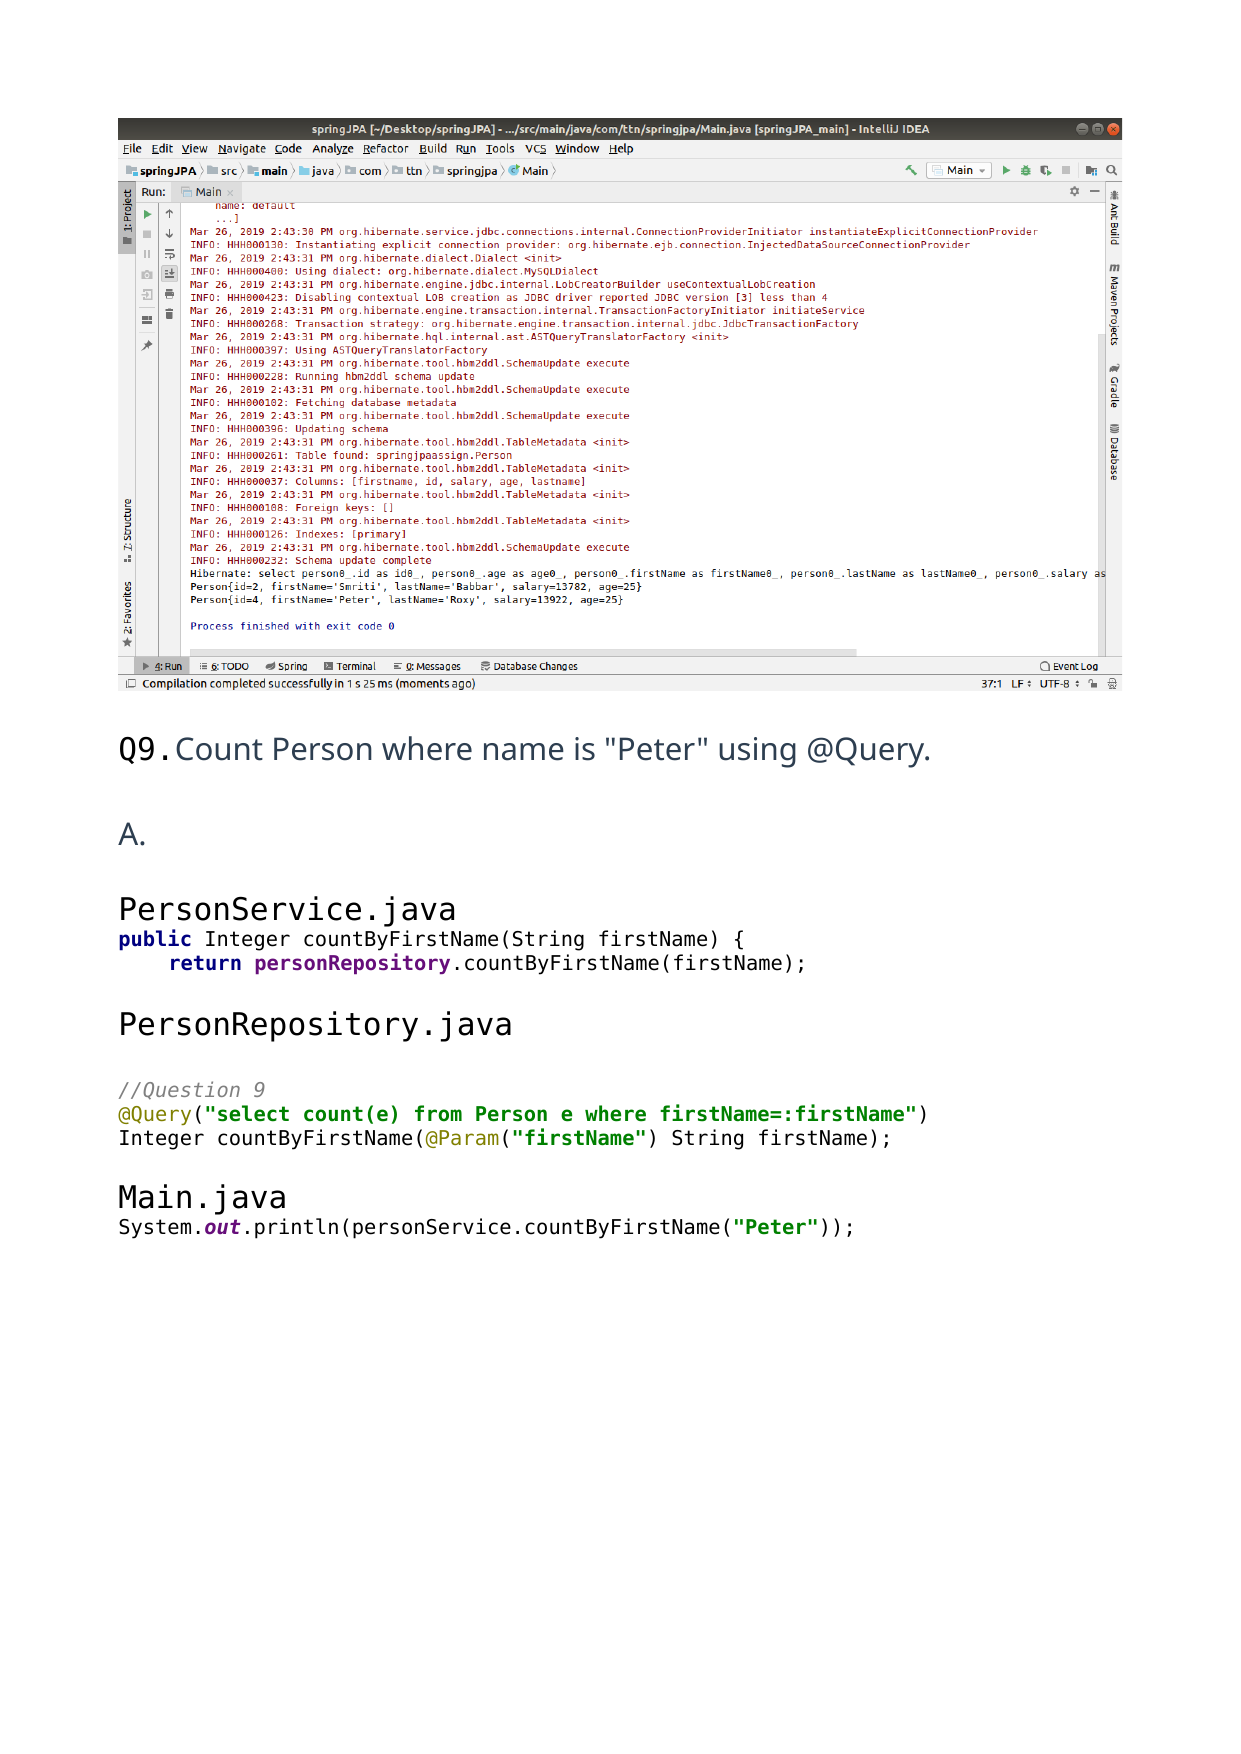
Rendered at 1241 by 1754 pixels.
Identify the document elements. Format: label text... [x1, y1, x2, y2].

text PersonRepository.java [118, 1006, 1122, 1042]
text Q9.Count Person where name is "Peter" using @Query. [118, 727, 1122, 770]
text A. [118, 812, 1122, 855]
text public Integer countByFirstName(String firstName) { [118, 928, 1122, 951]
text //Question 9 [118, 1079, 1122, 1102]
text PersonService.java [118, 891, 1122, 928]
text Main.java [118, 1179, 1122, 1216]
text System.out.println(personService.countByFirstName("Peter")); [118, 1216, 1122, 1239]
text Integer countByFirstName(@Param("firstName") String firstName); [118, 1126, 1122, 1150]
text return personRepository.countByFirstName(firstName); [118, 951, 1122, 977]
text @Query("select count(e) from Person e where firstName=:firstName") [118, 1102, 1122, 1126]
picture [118, 118, 1123, 691]
